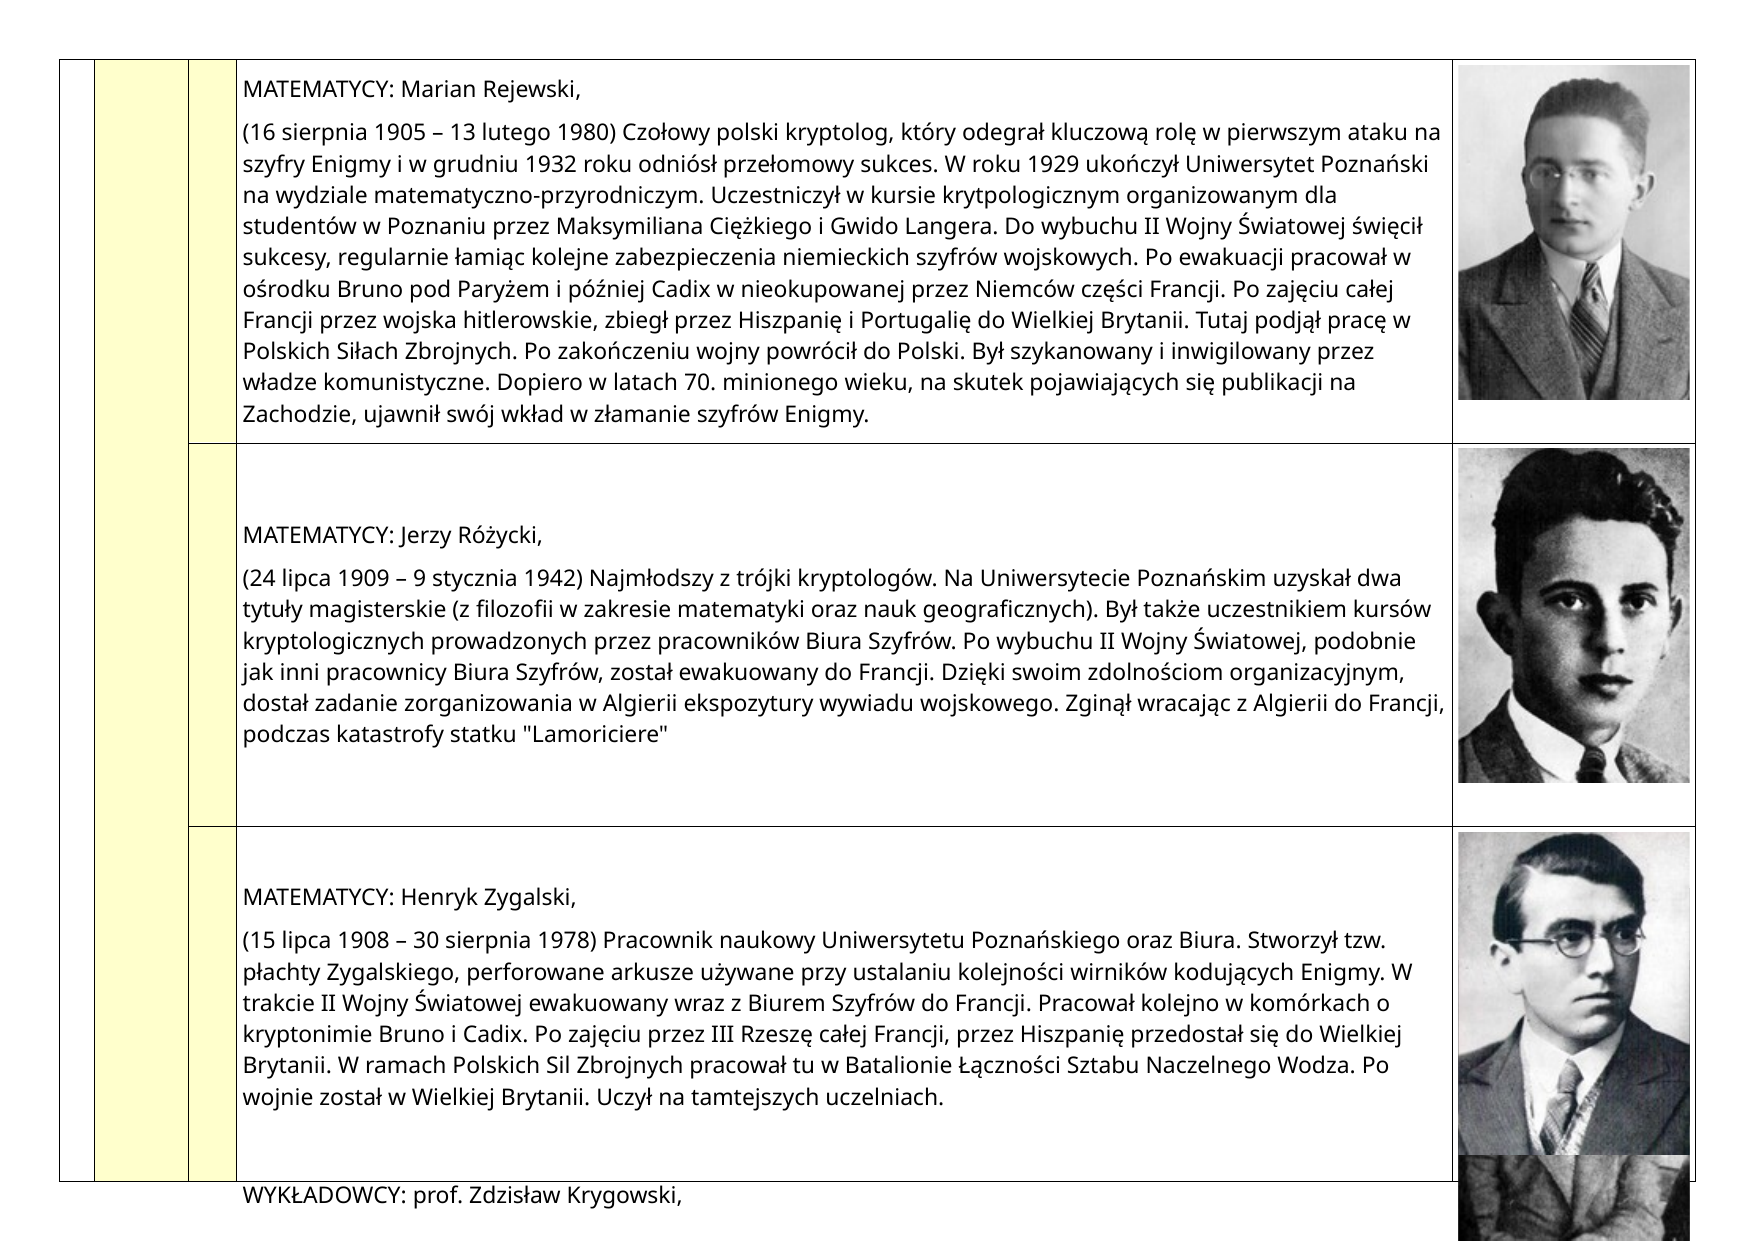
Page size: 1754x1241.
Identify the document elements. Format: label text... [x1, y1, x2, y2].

picture [1458, 65, 1690, 400]
table_cell [189, 827, 236, 1167]
table_cell MATEMATYCY: Henryk Zygalski, (15 lipca 1908 – 30 sierpnia 1978) Pracownik naukowy Uniwersytetu Poznańskiego oraz Biura. Stworzył tzw. płachty Zygalskiego, perforowane arkusze używane przy ustalaniu kolejności wirników kodujących Enigmy. W trakcie II Wojny Światowej ewakuowany wraz z Biurem Szyfrów do Francji. Pracował kolejno w komórkach o kryptonimie Bruno i Cadix. Po zajęciu przez III Rzeszę całej Francji, przez Hiszpanię przedostał się do Wielkiej Brytanii. W ramach Polskich Sil Zbrojnych pracował tu w Batalionie Łączności Sztabu Naczelnego Wodza. Po wojnie został w Wielkiej Brytanii. Uczył na tamtejszych uczelniach. [237, 827, 1452, 1167]
table_cell MATEMATYCY: Marian Rejewski, (16 sierpnia 1905 – 13 lutego 1980) Czołowy polski kryptolog, który odegrał kluczową rolę w pierwszym ataku na szyfry Enigmy i w grudniu 1932 roku odniósł przełomowy sukces. W roku 1929 ukończył Uniwersytet Poznański na wydziale matematyczno-przyrodniczym. Uczestniczył w kursie krytpologicznym organizowanym dla studentów w Poznaniu przez Maksymiliana Ciężkiego i Gwido Langera. Do wybuchu II Wojny Światowej święcił sukcesy, regularnie łamiąc kolejne zabezpieczenia niemieckich szyfrów wojskowych. Po ewakuacji pracował w ośrodku Bruno pod Paryżem i później Cadix w nieokupowanej przez Niemców części Francji. Po zajęciu całej Francji przez wojska hitlerowskie, zbiegł przez Hiszpanię i Portugalię do Wielkiej Brytanii. Tutaj podjął pracę w Polskich Siłach Zbrojnych. Po zakończeniu wojny powrócił do Polski. Był szykanowany i inwigilowany przez władze komunistyczne. Dopiero w latach 70. minionego wieku, na skutek pojawiających się publikacji na Zachodzie, ujawnił swój wkład w złamanie szyfrów Enigmy. [237, 60, 1452, 442]
table_cell [1690, 1167, 1695, 1181]
table_cell WYKŁADOWCY: prof. Zdzisław Krygowski, [237, 1167, 1452, 1181]
table_cell [1453, 444, 1695, 826]
table_cell [95, 60, 188, 1181]
table_cell [1453, 827, 1695, 1167]
picture [1458, 448, 1690, 783]
table_cell [1453, 1167, 1458, 1181]
table_cell [189, 60, 236, 442]
table_cell [1453, 60, 1695, 442]
picture [1458, 832, 1690, 1241]
table_cell Ściana lewa wewnątrz [60, 60, 94, 1181]
table_cell [189, 1167, 236, 1181]
table_cell [189, 444, 236, 826]
table_cell MATEMATYCY: Jerzy Różycki, (24 lipca 1909 – 9 stycznia 1942) Najmłodszy z trójki kryptologów. Na Uniwersytecie Poznańskim uzyskał dwa tytuły magisterskie (z filozofii w zakresie matematyki oraz nauk geograficznych). Był także uczestnikiem kursów kryptologicznych prowadzonych przez pracowników Biura Szyfrów. Po wybuchu II Wojny Światowej, podobnie jak inni pracownicy Biura Szyfrów, został ewakuowany do Francji. Dzięki swoim zdolnościom organizacyjnym, dostał zadanie zorganizowania w Algierii ekspozytury wywiadu wojskowego. Zginął wracając z Algierii do Francji, podczas katastrofy statku "Lamoriciere" [237, 444, 1452, 826]
